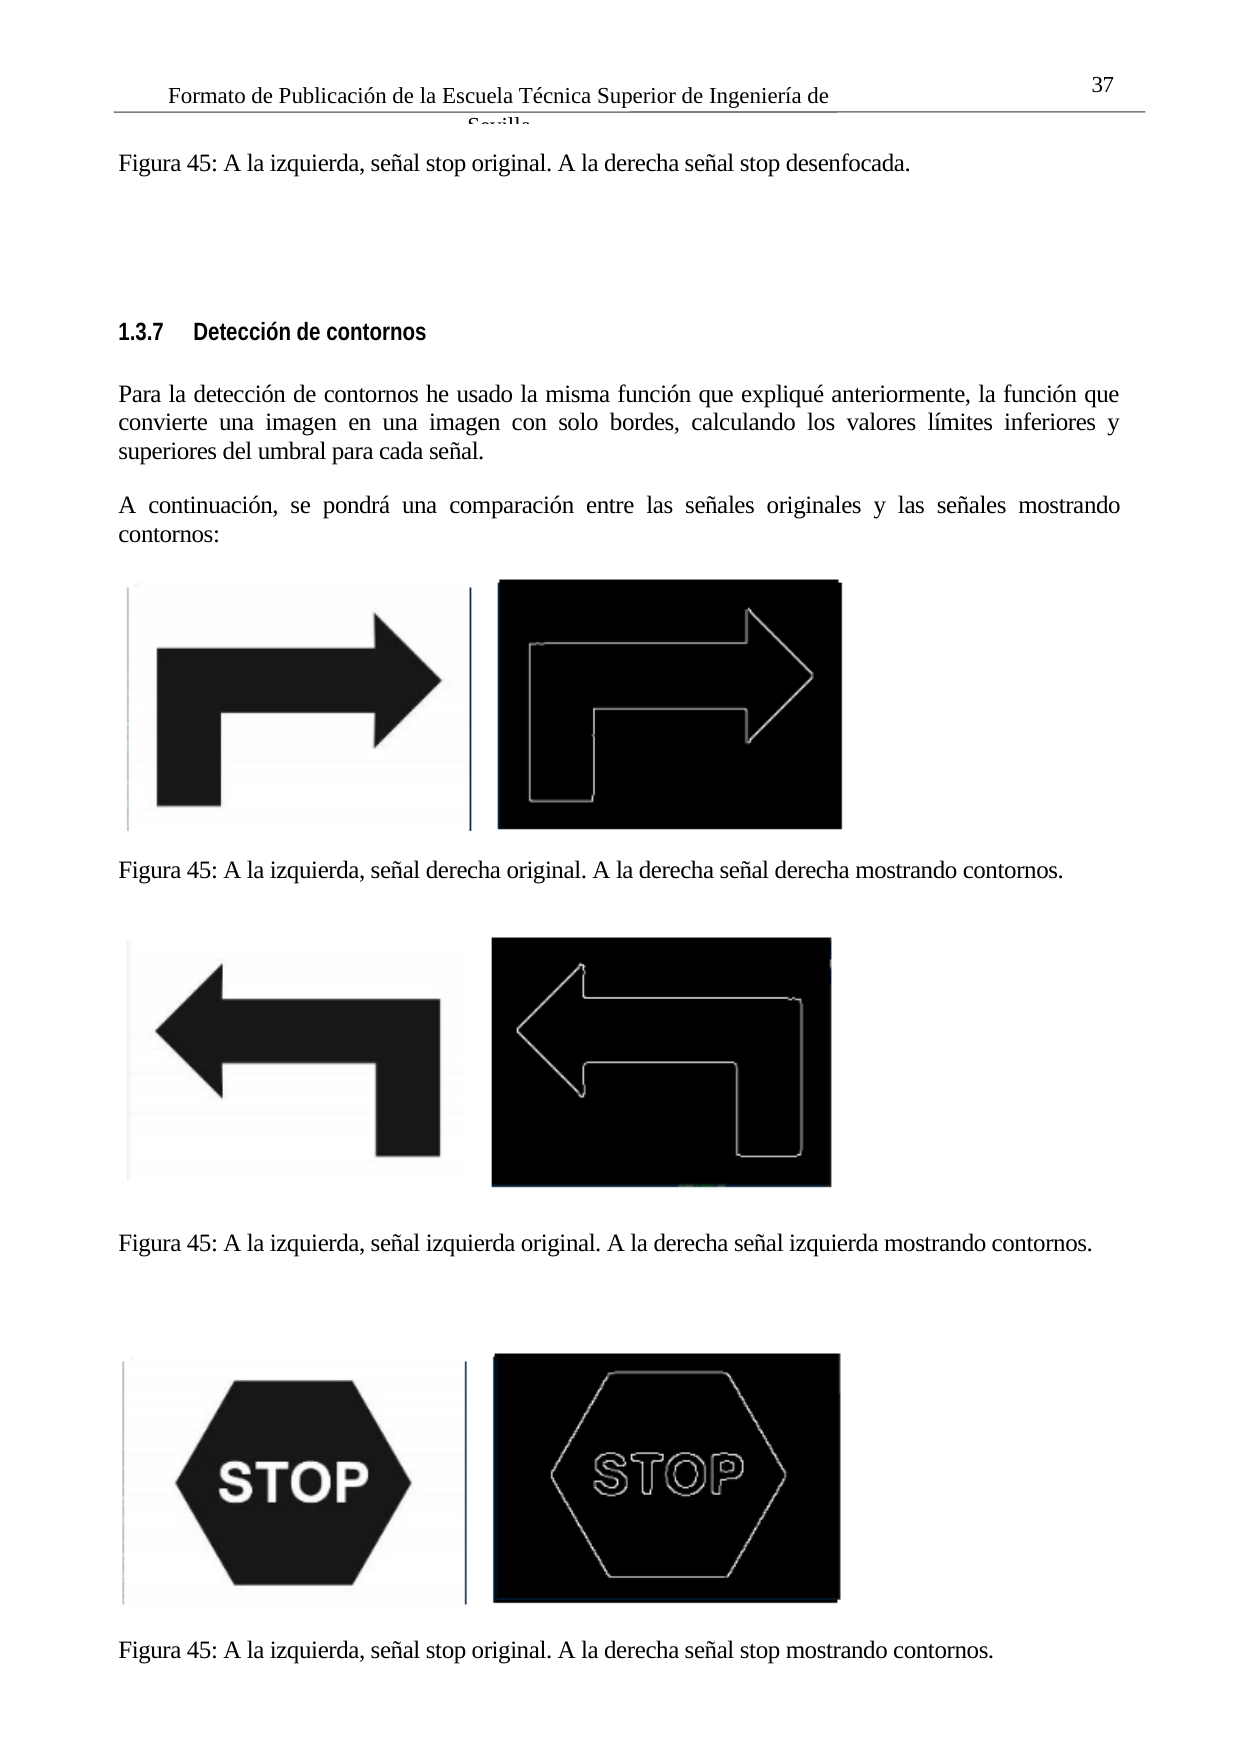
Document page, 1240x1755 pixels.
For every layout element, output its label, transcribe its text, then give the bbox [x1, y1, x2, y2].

text Figura 45: A la izquierda, señal derecha original. A la derecha señal derecha mostrando contornos. [118, 855, 1121, 884]
text Figura 45: A la izquierda, señal stop original. A la derecha señal stop desenfocada. [118, 148, 1121, 176]
subtitle Detección de contornos [118, 317, 1121, 345]
text Figura 45: A la izquierda, señal izquierda original. A la derecha señal izquierda mostrando contornos. [118, 1228, 1121, 1256]
text Figura 45: A la izquierda, señal stop original. A la derecha señal stop mostrando contornos. [118, 1635, 1121, 1664]
text A continuación, se pondrá una comparación entre las señales originales y las señales mostrando contornos: [118, 490, 1121, 547]
text Para la detección de contornos he usado la misma función que expliqué anteriormente, la función que convierte una imagen en una imagen con solo bordes, calculando los valores límites inferiores y superiores del umbral para cada señal. [118, 379, 1121, 465]
